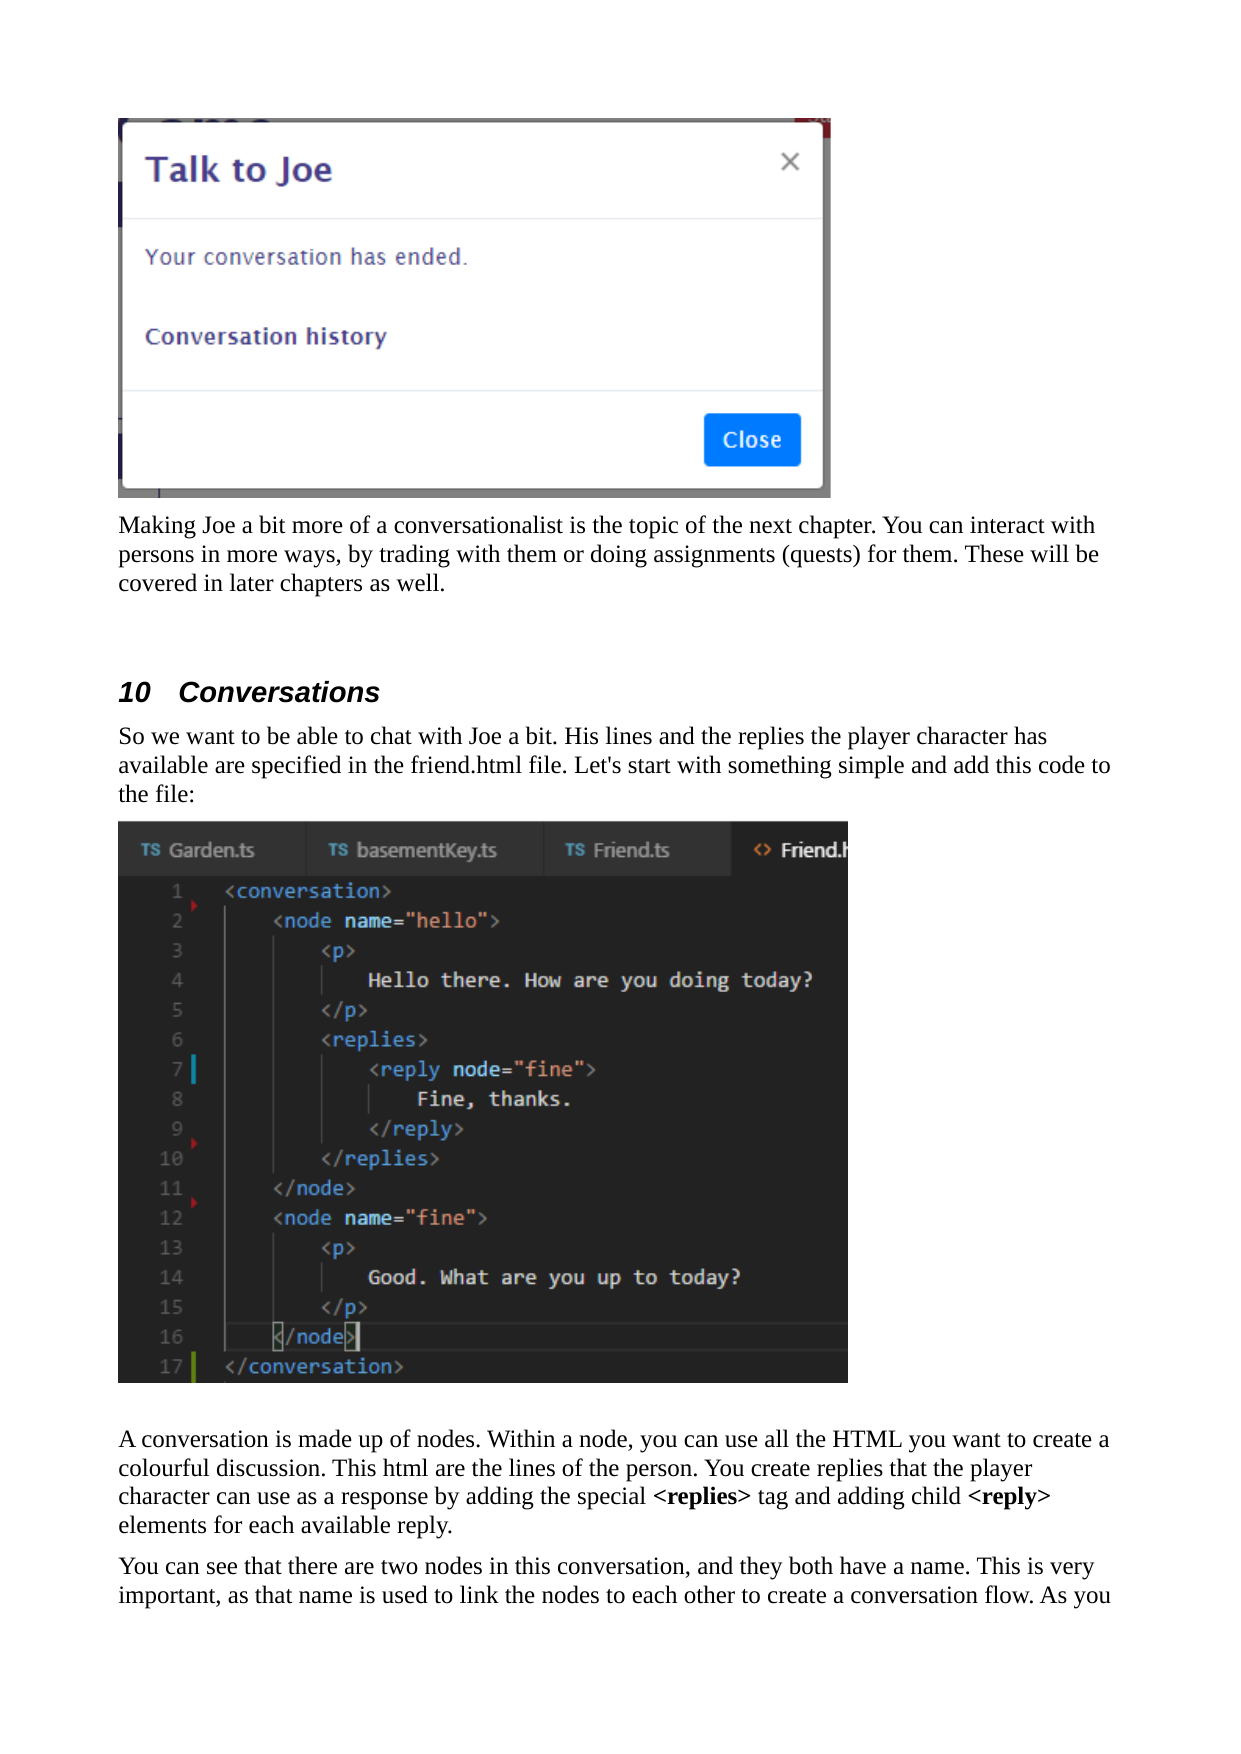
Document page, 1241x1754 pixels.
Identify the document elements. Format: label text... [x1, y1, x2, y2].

subtitle Conversations [118, 675, 1122, 709]
text A conversation is made up of nodes. Within a node, you can use all the HTML you want to create a colourful discussion. This html are the lines of the person. You create replies that the player character can use as a response by adding the special <replies> tag and adding child <reply> elements for each available reply. [118, 1424, 1122, 1539]
text So we want to be able to chat with Joe a bit. His lines and the replies the player character has available are specified in the friend.html file. Let's start with something simple and add this code to the file: [118, 721, 1122, 808]
text You can see that there are two nodes in this conversation, and they both have a name. This is very important, as that name is used to link the nodes to each other to create a conversation flow. As you [118, 1551, 1122, 1609]
text Making Joe a bit more of a conversationalist is the topic of the next chapter. You can interact with persons in more ways, by trading with them or doing assignments (quests) for them. These will be covered in later chapters as well. [118, 510, 1122, 597]
